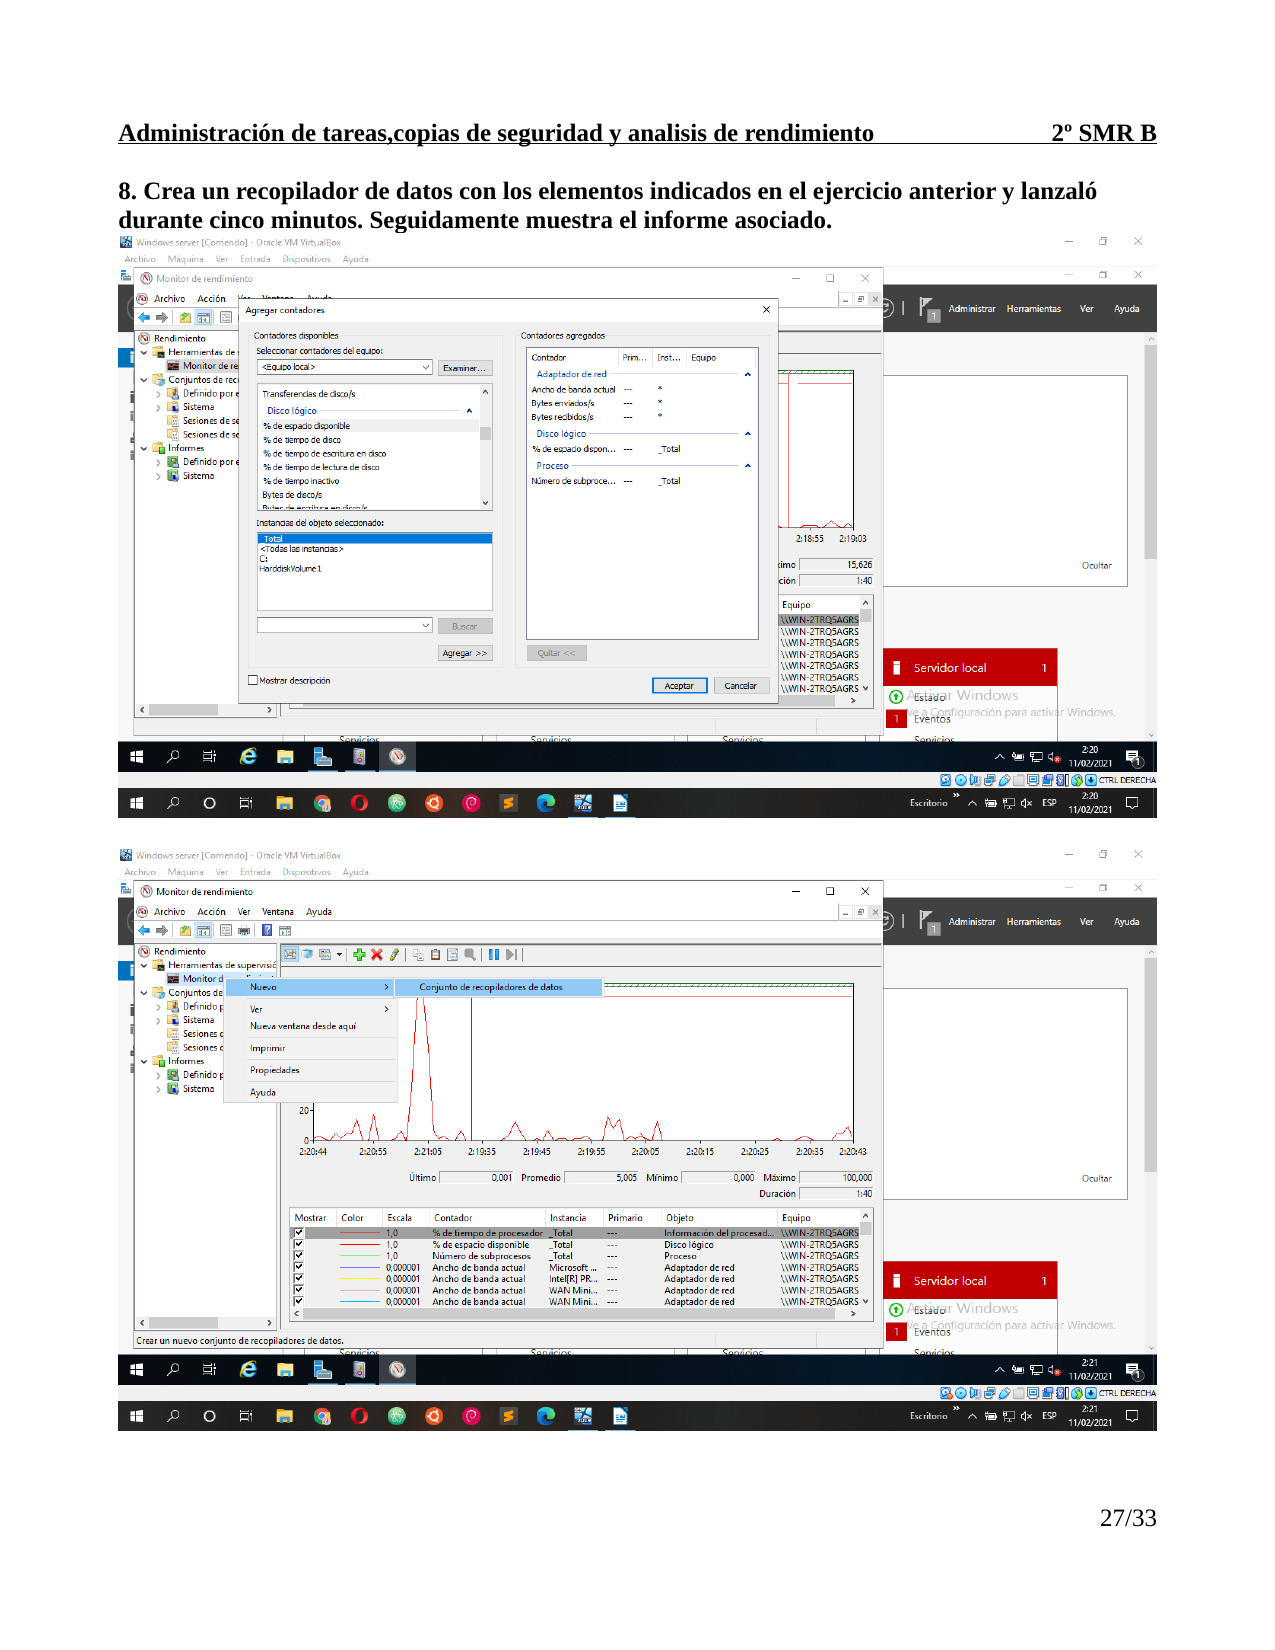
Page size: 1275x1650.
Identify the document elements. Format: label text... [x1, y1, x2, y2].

picture [118, 846, 1157, 1431]
text 8. Crea un recopilador de datos con los elementos indicados en el ejercicio anterior y lanzaló durante cinco minutos. Seguidamente muestra el informe asociado. [118, 176, 1157, 233]
picture [118, 233, 1157, 818]
